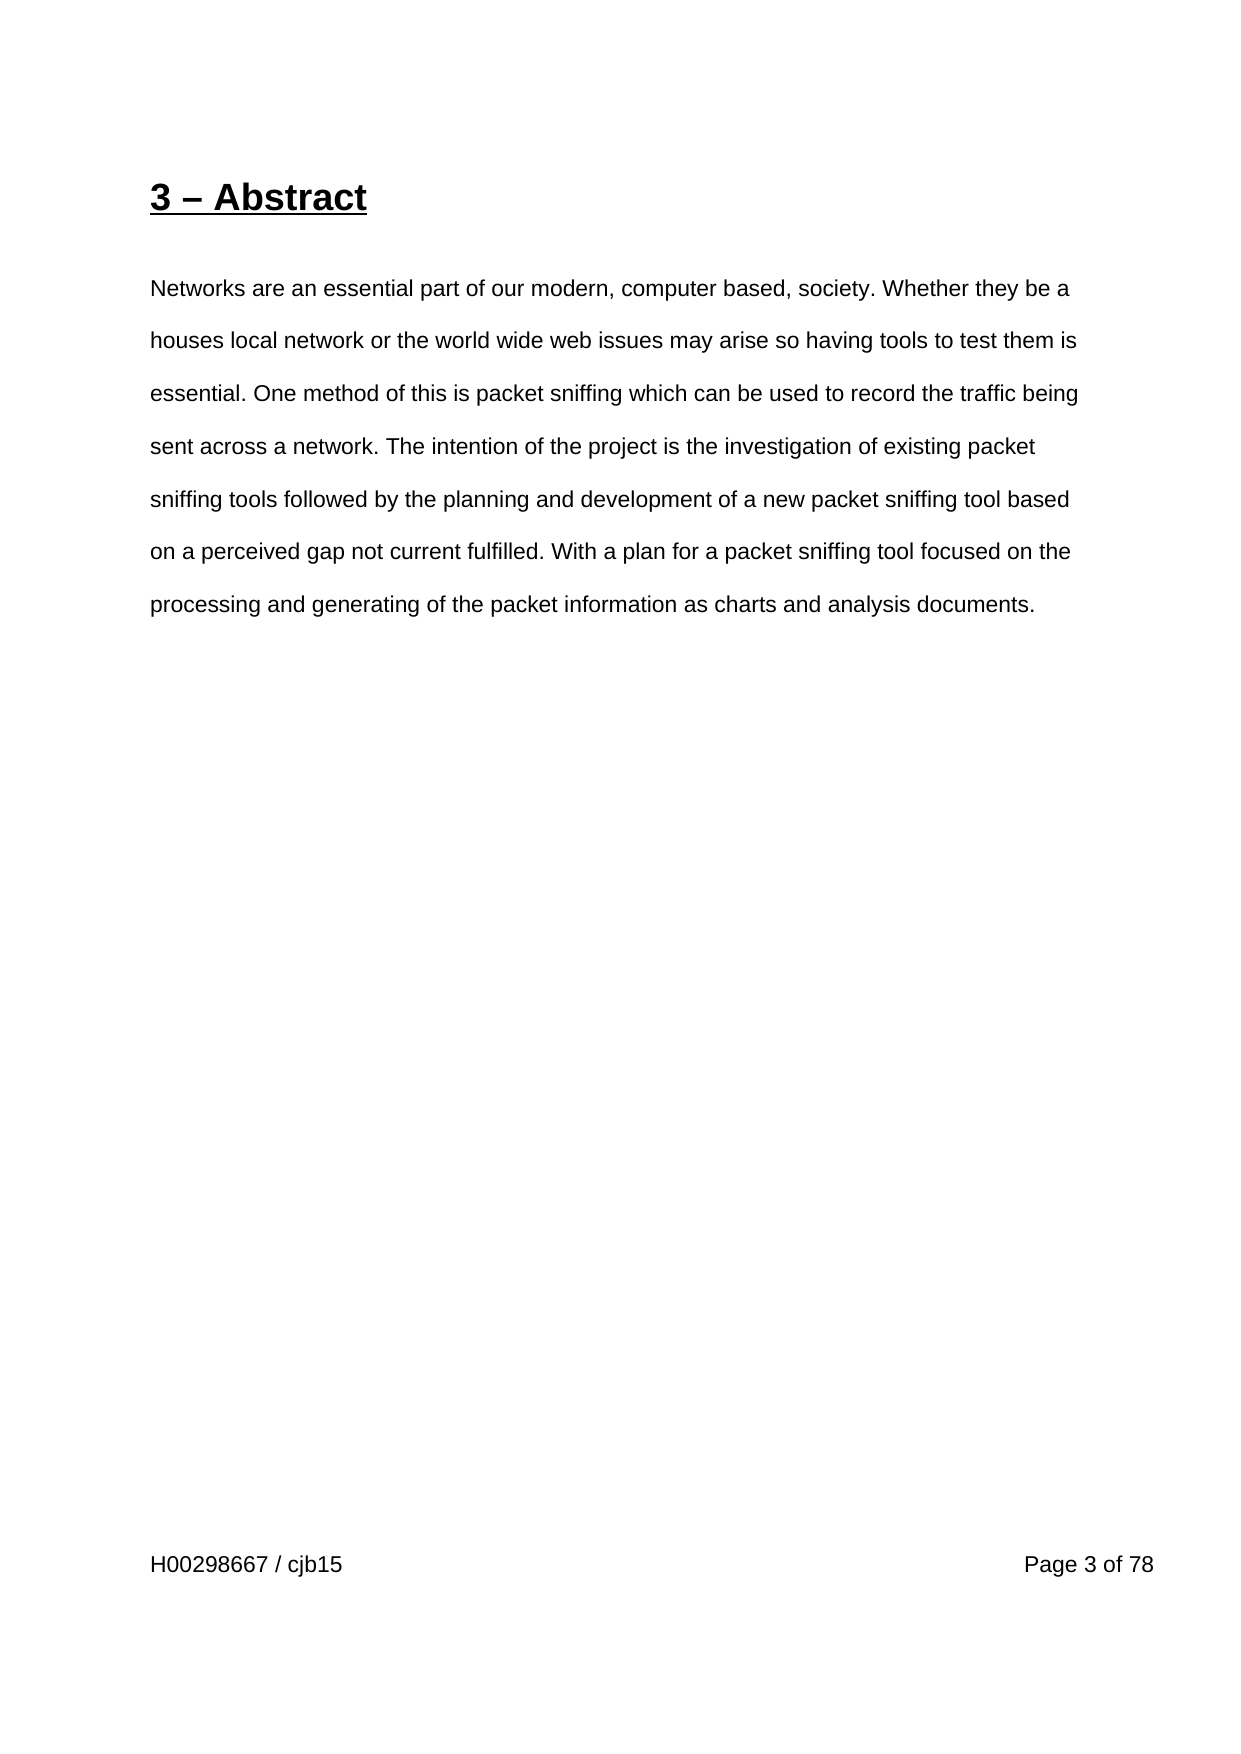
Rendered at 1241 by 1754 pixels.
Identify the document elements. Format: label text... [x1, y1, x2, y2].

text Networks are an essential part of our modern, computer based, society. Whether they be a houses local network or the world wide web issues may arise so having tools to test them is essential. One method of this is packet sniffing which can be used to record the traffic being sent across a network. The intention of the project is the investigation of existing packet sniffing tools followed by the planning and development of a new packet sniffing tool based on a perceived gap not current fulfilled. With a plan for a packet sniffing tool focused on the processing and generating of the packet information as charts and analysis documents. [150, 275, 1090, 617]
subtitle 3 – Abstract [150, 175, 1090, 219]
